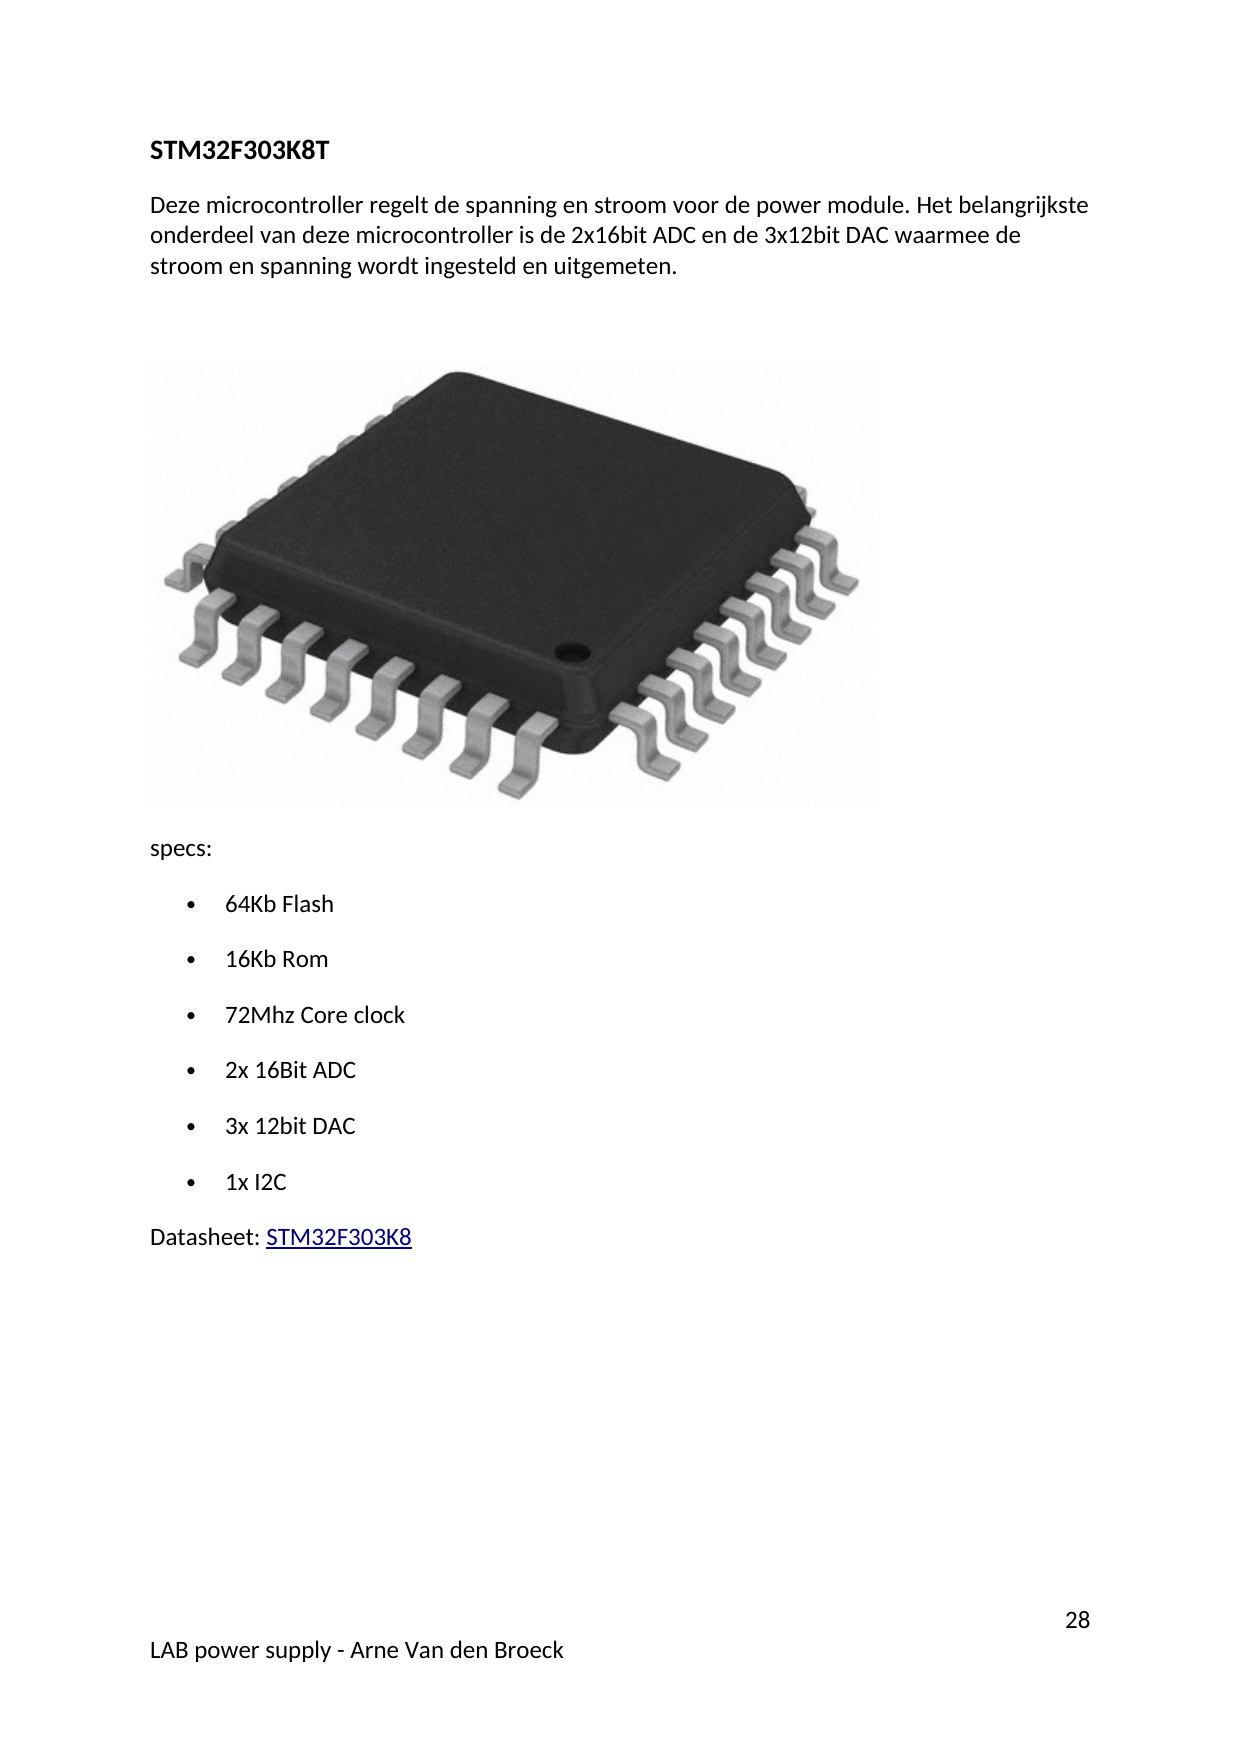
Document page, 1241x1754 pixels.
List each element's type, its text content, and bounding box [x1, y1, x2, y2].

list 16Kb Rom [187, 943, 1090, 974]
list 3x 12bit DAC [187, 1110, 1090, 1141]
list 72Mhz Core clock [187, 999, 1090, 1029]
subtitle STM32F303K8T [150, 132, 1090, 166]
list 1x I2C [187, 1166, 1090, 1196]
list 2x 16Bit ADC [187, 1054, 1090, 1085]
list 64Kb Flash [187, 888, 1090, 918]
text specs: [150, 832, 1090, 863]
text Deze microcontroller regelt de spanning en stroom voor de power module. Het belangrijkste onderdeel van deze microcontroller is de 2x16bit ADC en de 3x12bit DAC waarmee de stroom en spanning wordt ingesteld en uitgemeten. [150, 189, 1090, 281]
text Datasheet: STM32F303K8 [150, 1221, 1090, 1252]
